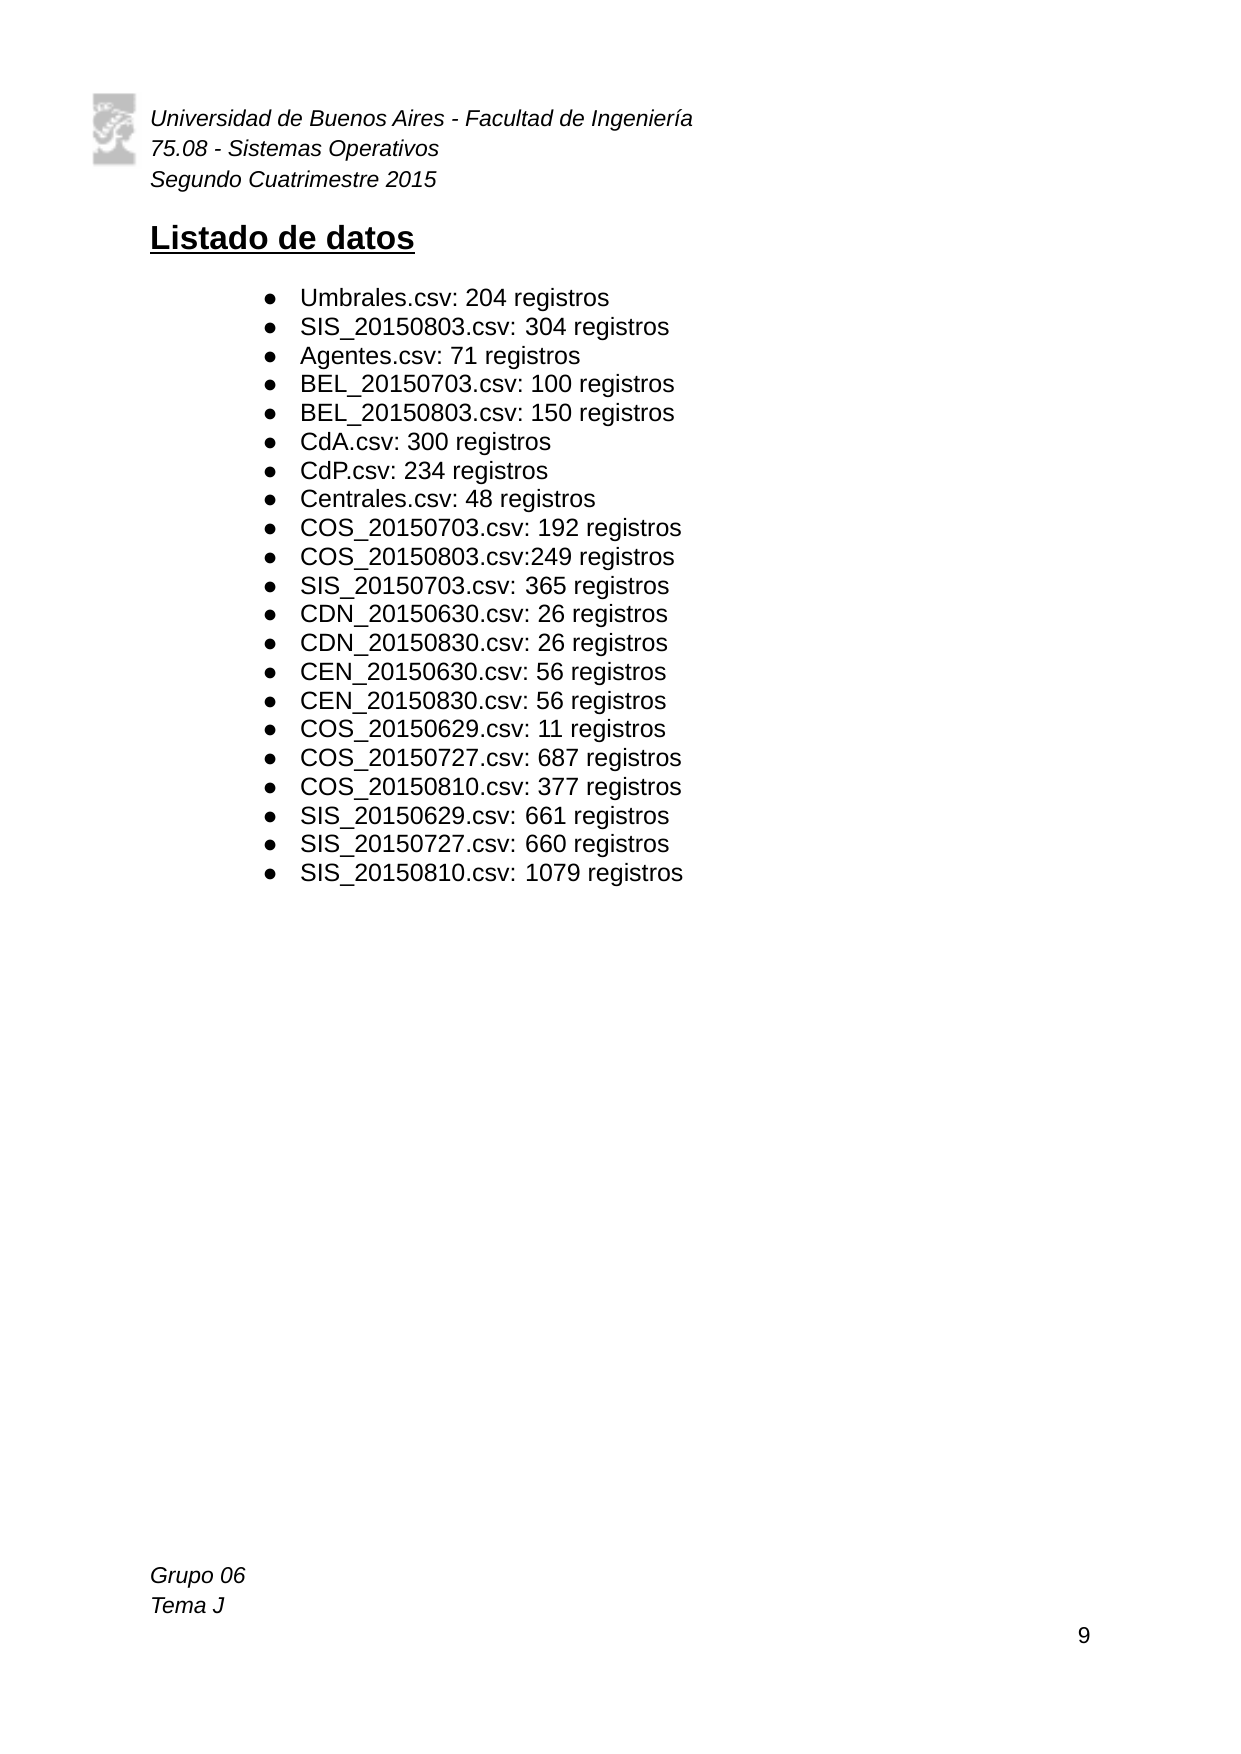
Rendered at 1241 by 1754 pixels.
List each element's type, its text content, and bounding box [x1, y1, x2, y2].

list CEN_20150830.csv: 56 registros [225, 686, 1090, 714]
text Listado de datos [150, 218, 1090, 257]
list COS_20150727.csv: 687 registros [225, 743, 1090, 772]
list BEL_20150803.csv: 150 registros [225, 398, 1090, 427]
list SIS_20150703.csv: 365 registros [225, 571, 1090, 599]
list COS_20150703.csv: 192 registros [225, 513, 1090, 542]
list CDN_20150830.csv: 26 registros [225, 628, 1090, 657]
list COS_20150803.csv:249 registros [225, 542, 1090, 571]
list SIS_20150803.csv: 304 registros [225, 312, 1090, 341]
list COS_20150629.csv: 11 registros [225, 714, 1090, 743]
list Umbrales.csv: 204 registros [225, 283, 1090, 312]
list Centrales.csv: 48 registros [225, 484, 1090, 513]
list BEL_20150703.csv: 100 registros [225, 369, 1090, 398]
list CEN_20150630.csv: 56 registros [225, 657, 1090, 686]
list SIS_20150810.csv: 1079 registros [225, 858, 1090, 887]
list SIS_20150727.csv: 660 registros [225, 829, 1090, 858]
list CdA.csv: 300 registros [225, 427, 1090, 456]
list CDN_20150630.csv: 26 registros [225, 599, 1090, 628]
list COS_20150810.csv: 377 registros [225, 772, 1090, 801]
list Agentes.csv: 71 registros [225, 341, 1090, 369]
picture [92, 92, 143, 169]
list CdP.csv: 234 registros [225, 456, 1090, 484]
list SIS_20150629.csv: 661 registros [225, 801, 1090, 829]
